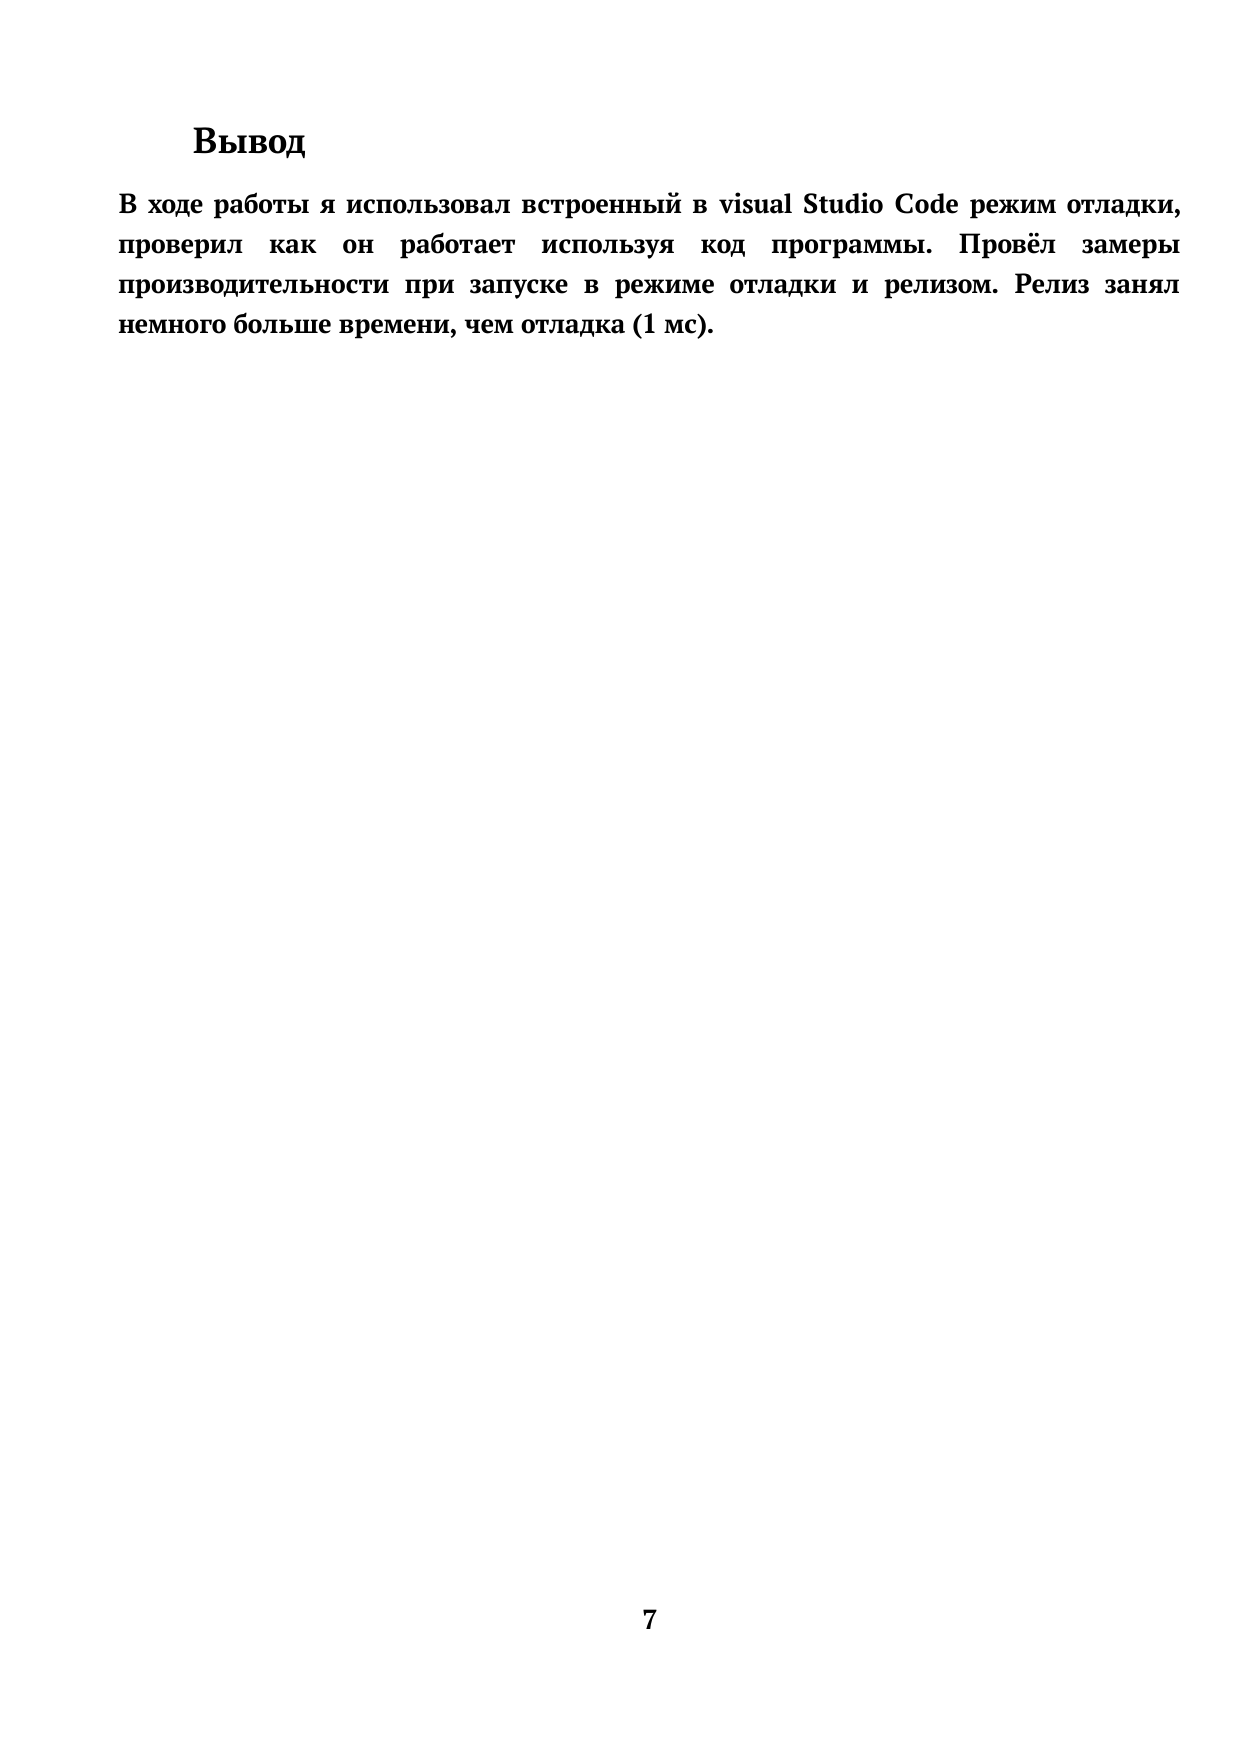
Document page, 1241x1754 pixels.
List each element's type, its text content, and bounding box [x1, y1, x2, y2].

subtitle Вывод [192, 118, 1181, 162]
text В ходе работы я использовал встроенный в visual Studio Code режим отладки, проверил как он работает используя код программы. Провёл замеры производительности при запуске в режиме отладки и релизом. Релиз занял немного больше времени, чем отладка (1 мс). [118, 186, 1181, 340]
